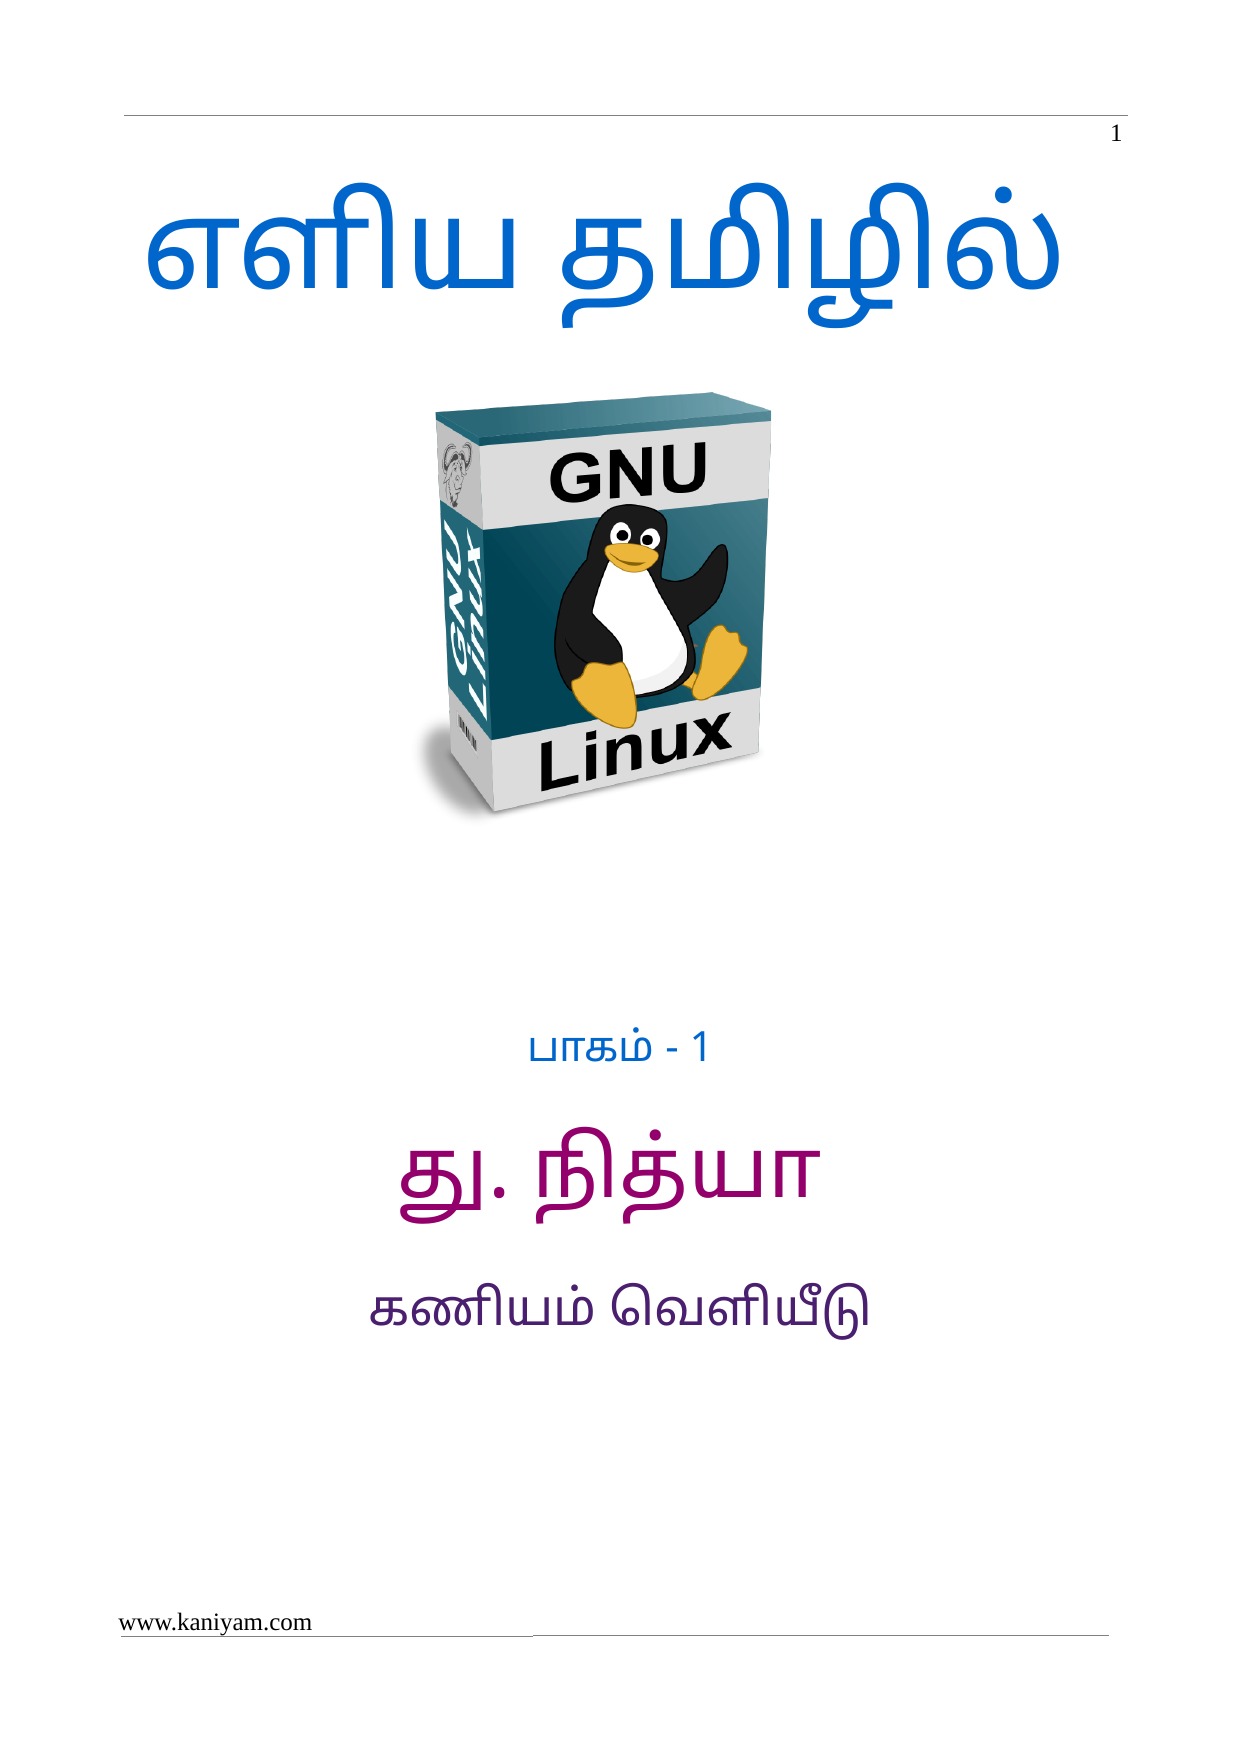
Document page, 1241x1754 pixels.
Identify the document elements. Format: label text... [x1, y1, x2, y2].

text எளிய தமிழில் [118, 176, 1122, 339]
text பாகம் - 1 [118, 1017, 1122, 1078]
text து. நித்யா கணியம் வெளியீடு [118, 1108, 1122, 1346]
picture [404, 392, 772, 833]
